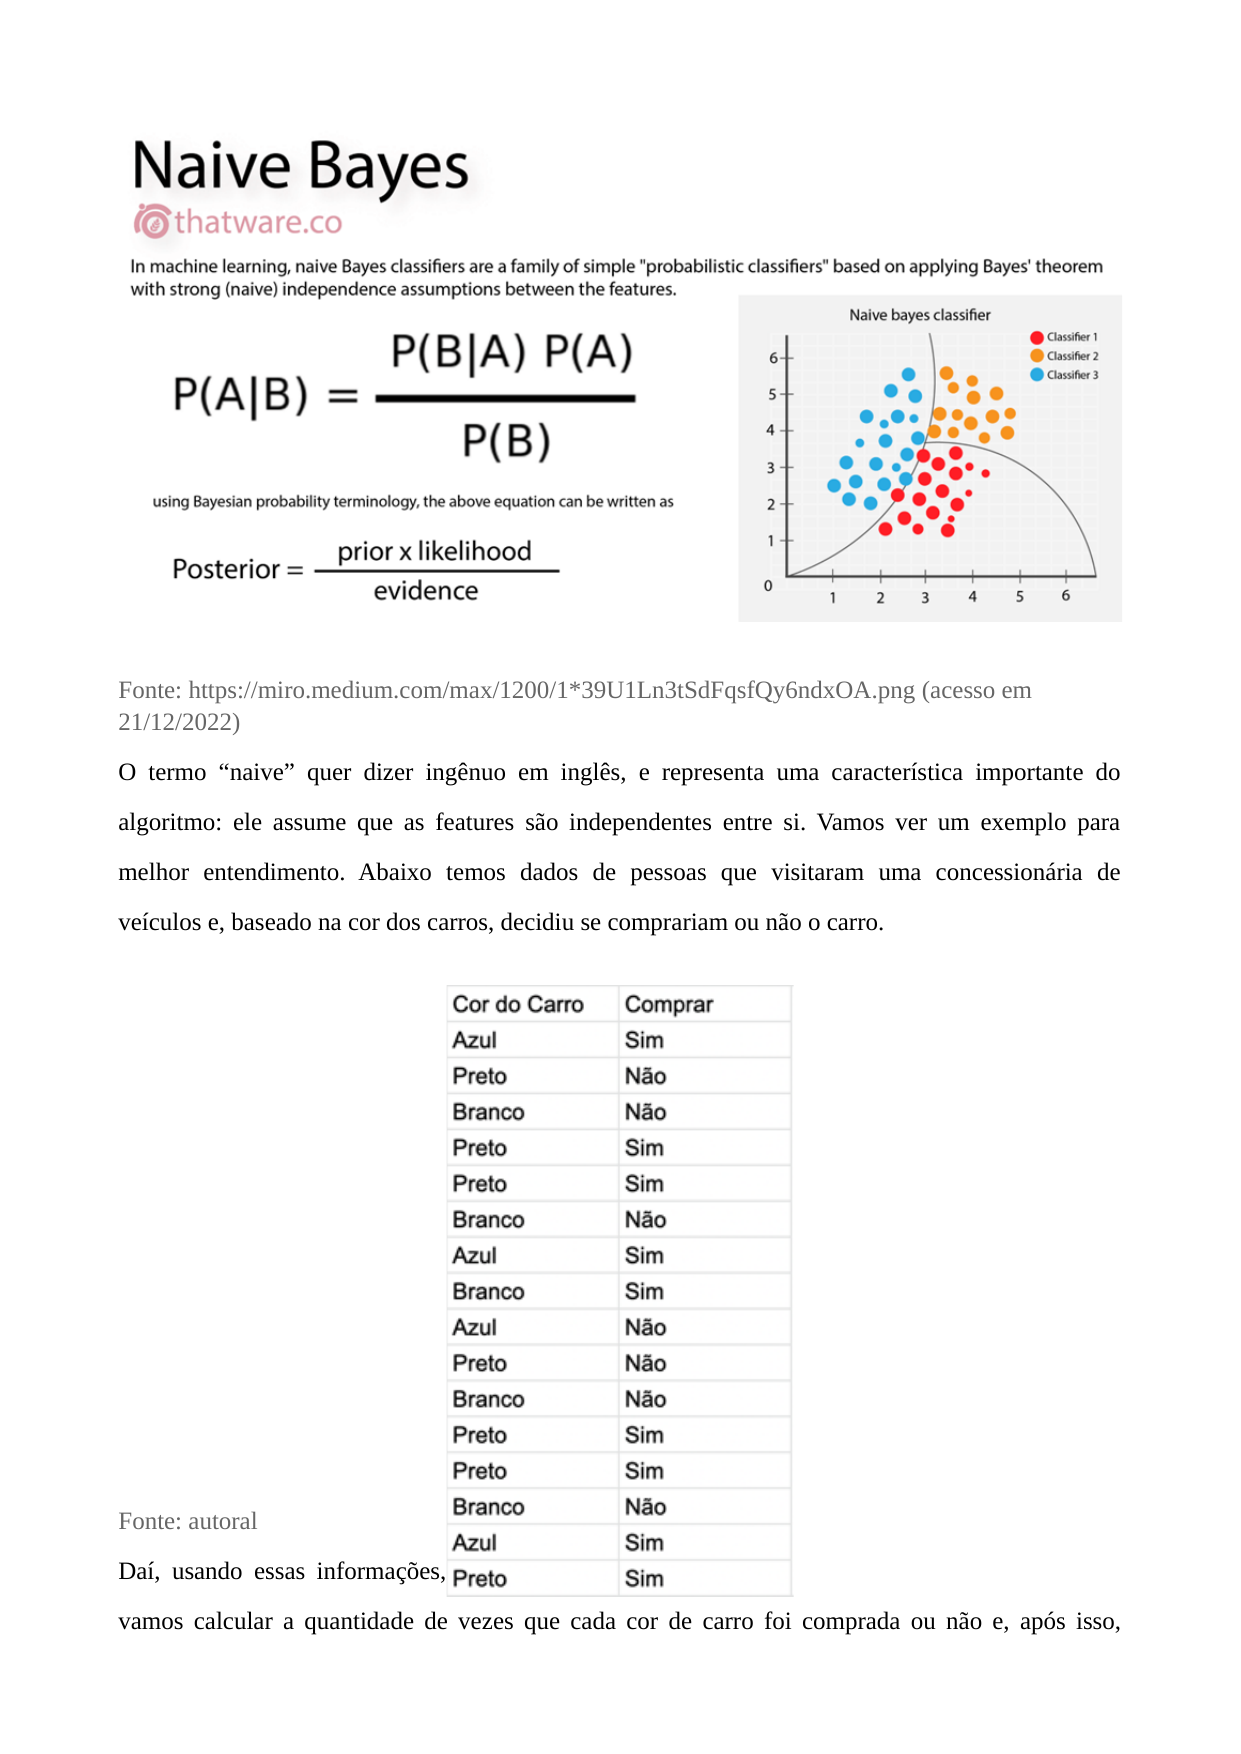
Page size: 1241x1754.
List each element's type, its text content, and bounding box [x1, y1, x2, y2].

text Fonte: https://miro.medium.com/max/1200/1*39U1Ln3tSdFqsfQy6ndxOA.png (acesso em 21/12/2022) [118, 673, 1122, 736]
text O termo “naive” quer dizer ingênuo em inglês, e representa uma característica importante do algoritmo: ele assume que as features são independentes entre si. Vamos ver um exemplo para melhor entendimento. Abaixo temos dados de pessoas que visitaram uma concessionária de veículos e, baseado na cor dos carros, decidiu se comprariam ou não o carro. [118, 736, 1122, 936]
picture [118, 118, 1123, 622]
text Daí, usando essas informações, vamos calcular a quantidade de vezes que cada cor de carro foi comprada ou não e, após isso, [118, 1534, 1122, 1634]
picture [446, 985, 794, 1597]
text Fonte: autoral [118, 1503, 446, 1534]
text [794, 1503, 1122, 1534]
